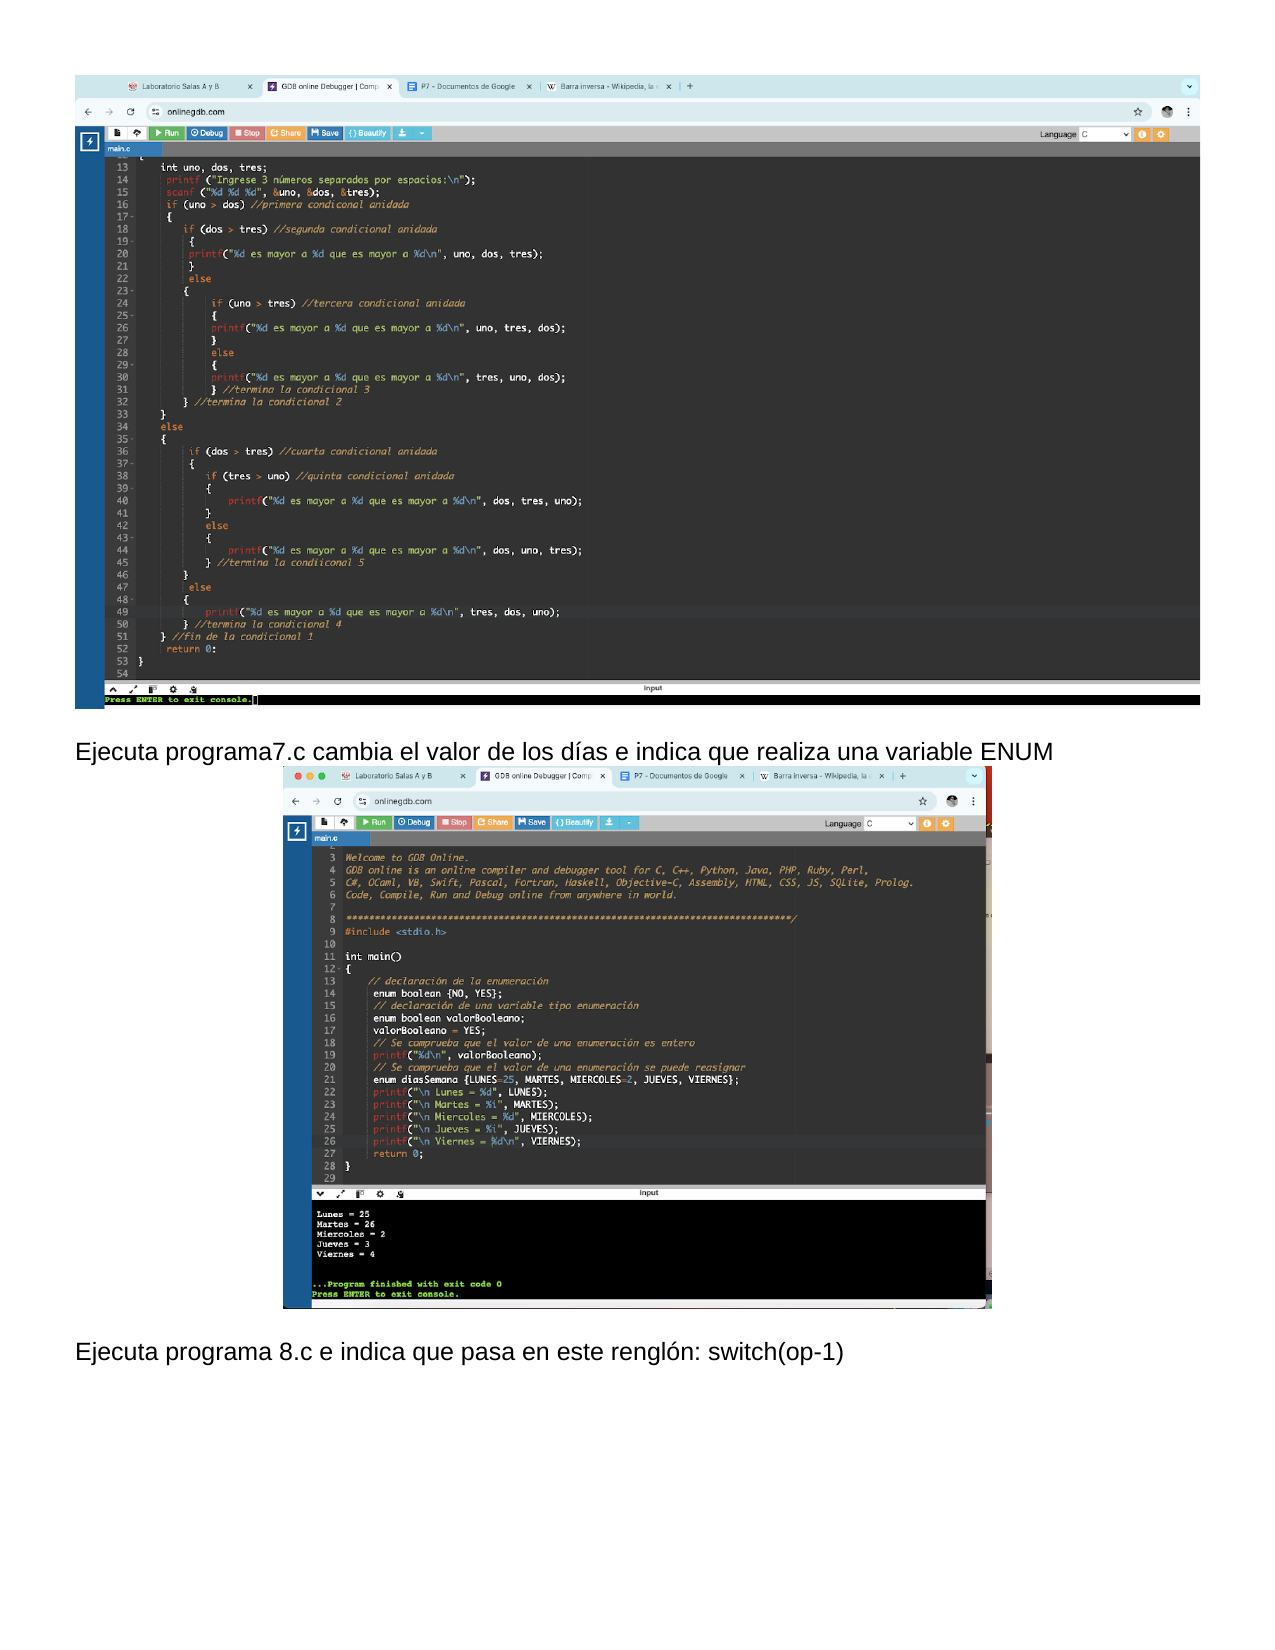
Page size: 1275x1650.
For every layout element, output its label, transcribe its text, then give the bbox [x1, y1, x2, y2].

text Ejecuta programa 8.c e indica que pasa en este renglón: switch(op-1) [75, 1337, 1200, 1366]
text Ejecuta programa7.c cambia el valor de los días e indica que realiza una variable ENUM [75, 737, 1200, 766]
